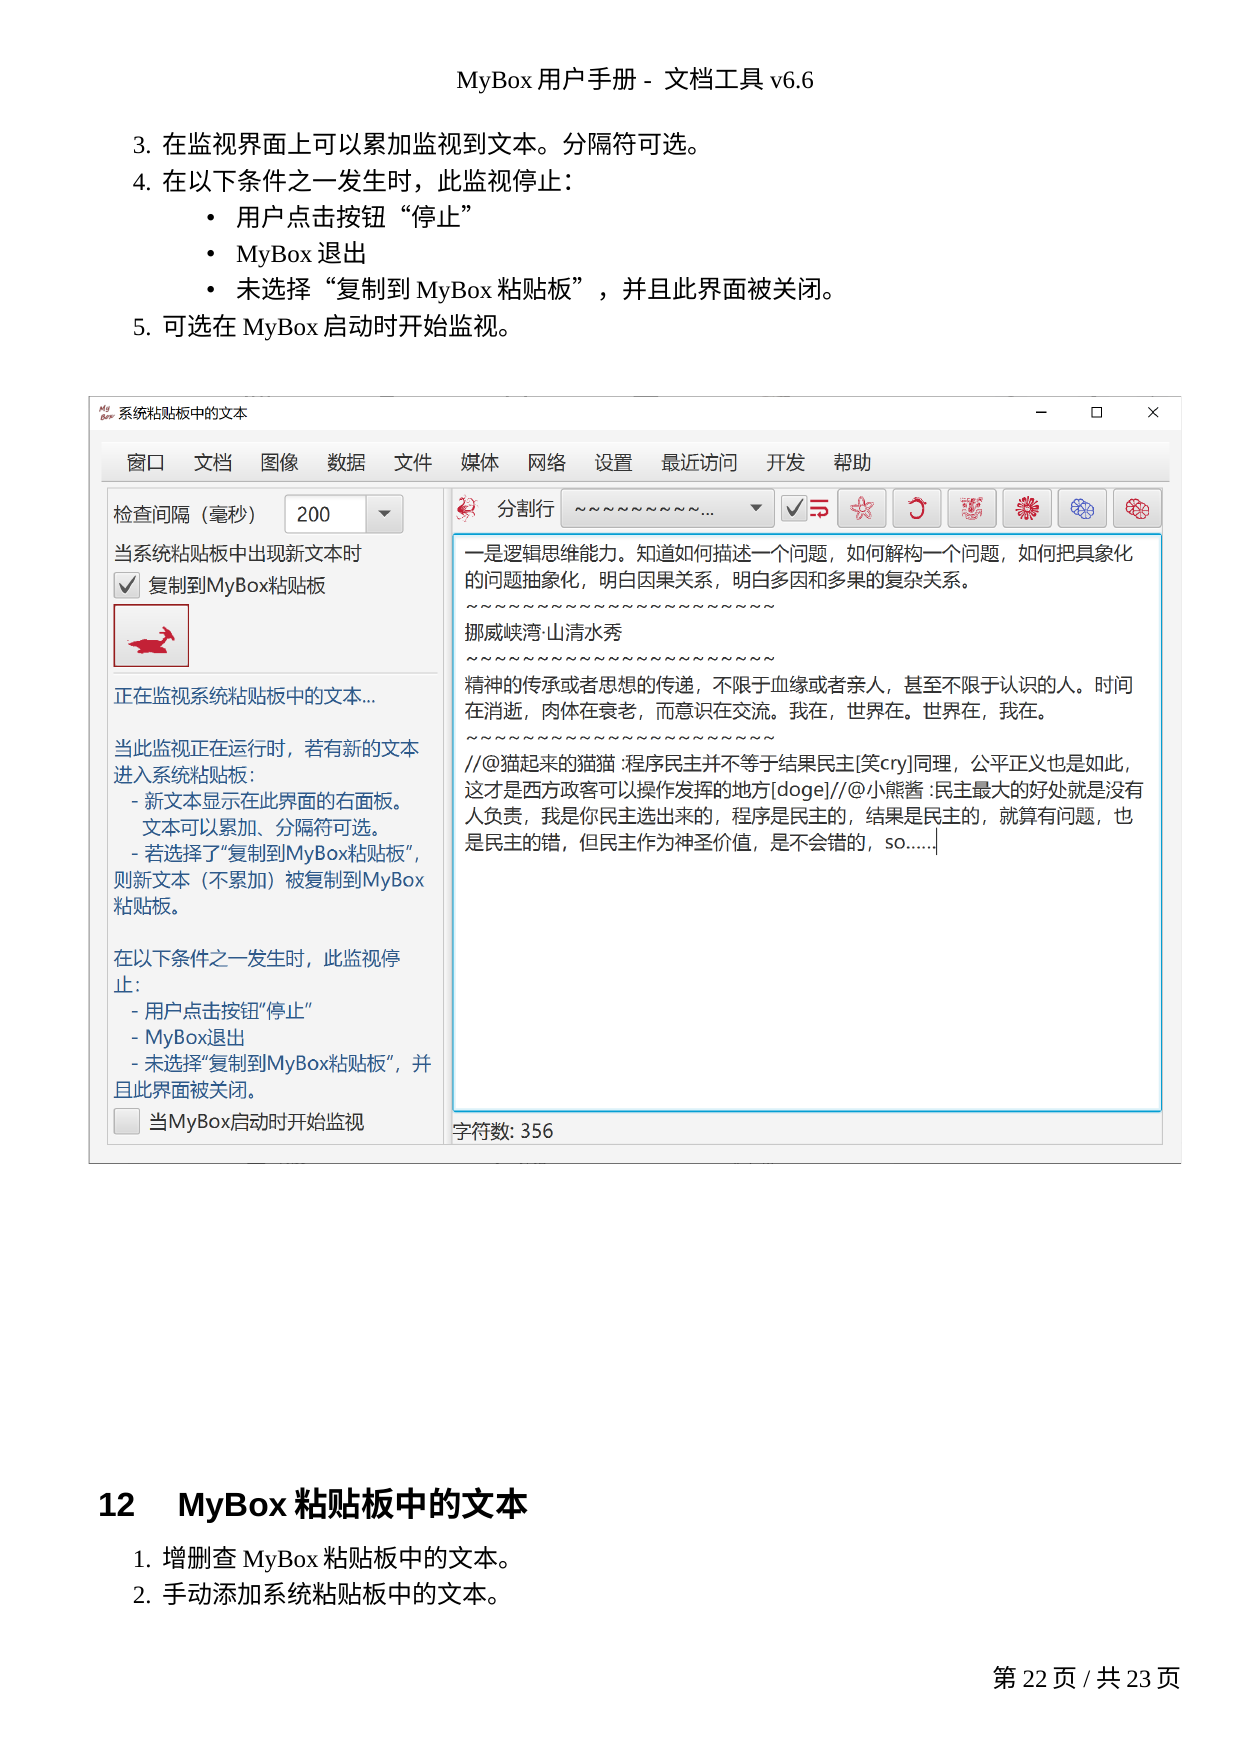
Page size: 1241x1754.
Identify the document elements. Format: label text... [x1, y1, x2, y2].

list MyBox退出 [206, 233, 1181, 270]
list 手动添加系统粘贴板中的文本。 [133, 1574, 1181, 1611]
list 用户点击按钮“停止” [206, 197, 1181, 233]
picture [88, 396, 1182, 1164]
list 在以下条件之一发生时，此监视停止： [133, 161, 1181, 197]
list 可选在MyBox启动时开始监视。 [133, 306, 1181, 342]
subtitle MyBox粘贴板中的文本 [88, 1477, 1181, 1526]
list 增删查MyBox粘贴板中的文本。 [133, 1538, 1181, 1574]
list 未选择“复制到MyBox粘贴板”，并且此界面被关闭。 [206, 270, 1181, 306]
list 在监视界面上可以累加监视到文本。分隔符可选。 [133, 125, 1181, 161]
